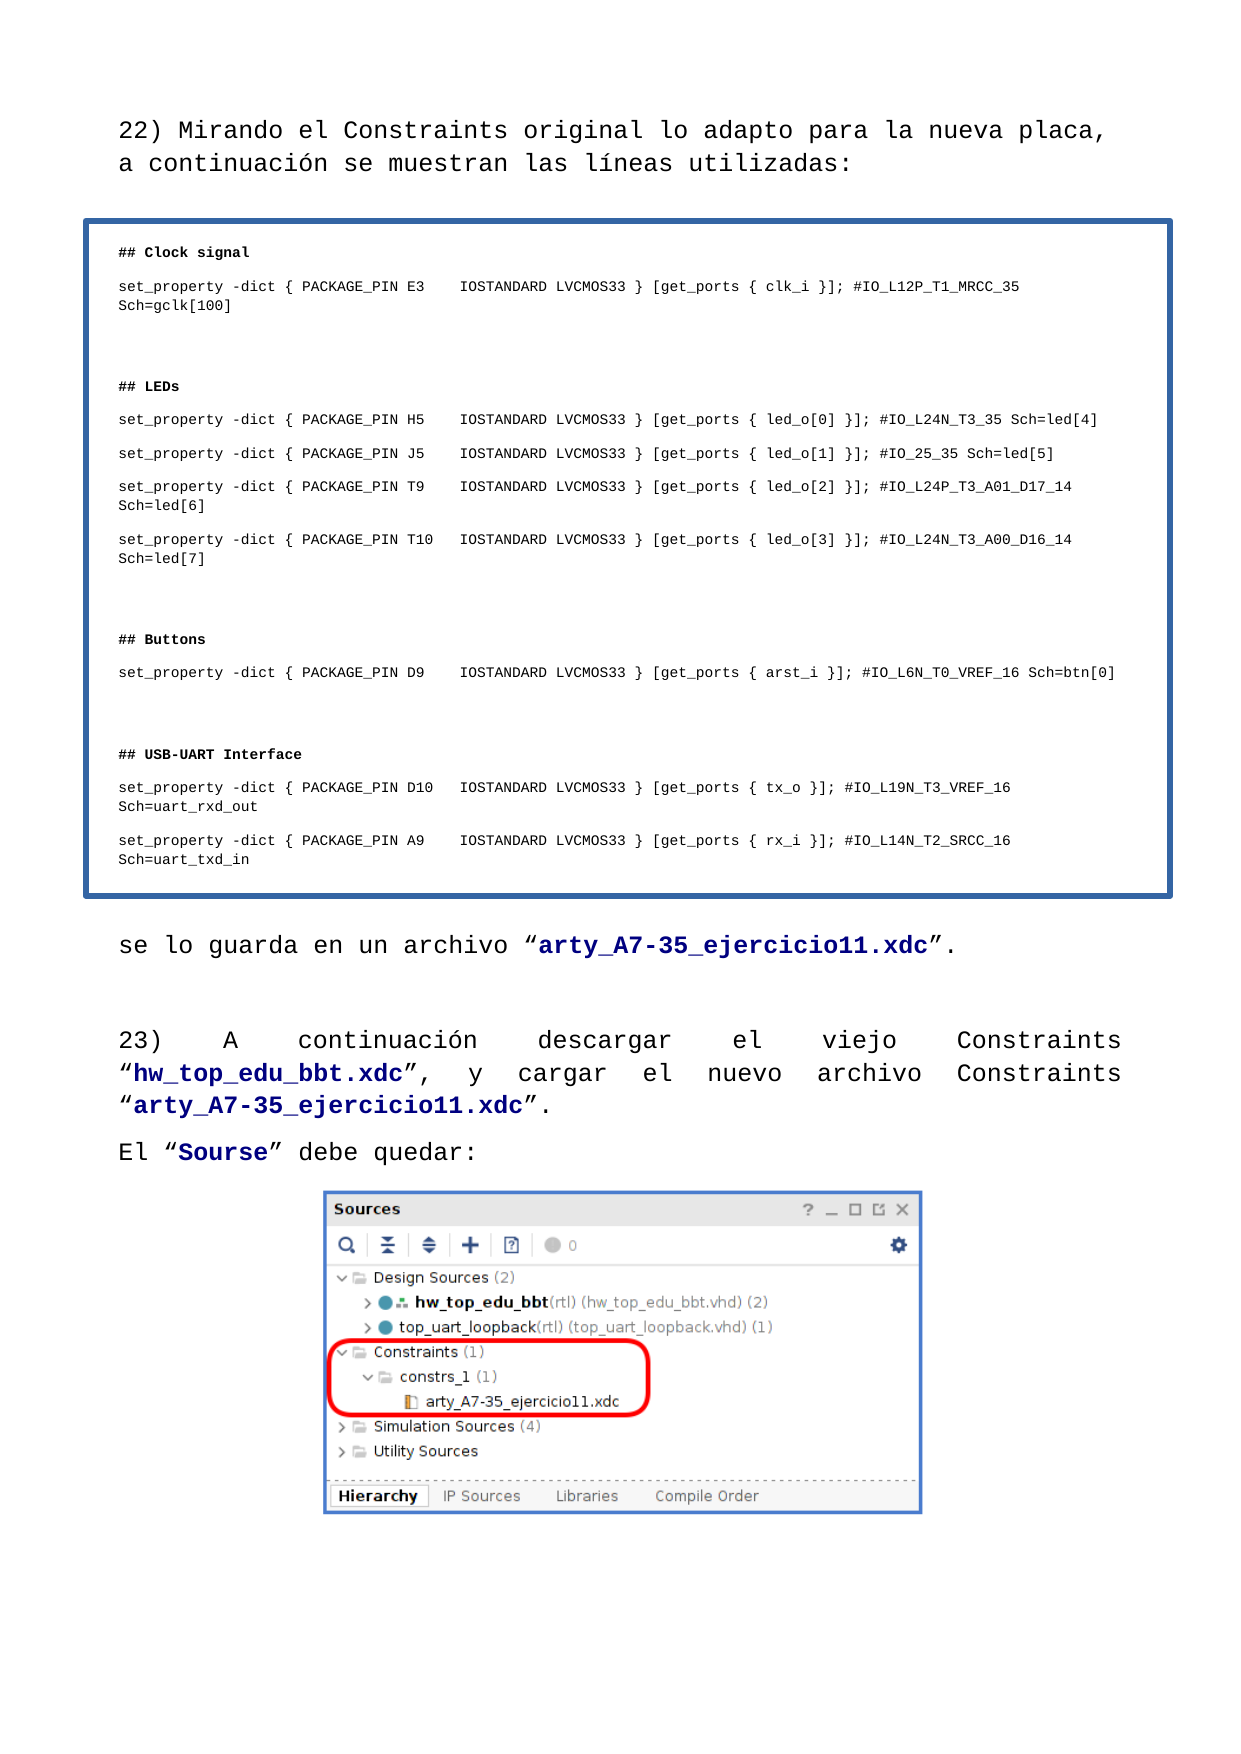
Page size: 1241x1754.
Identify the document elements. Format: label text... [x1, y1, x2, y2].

text ## USB-UART Interface [118, 747, 1122, 763]
picture [315, 1186, 926, 1519]
text ## Clock signal [118, 245, 1122, 262]
text set_property -dict { PACKAGE_PIN D9 IOSTANDARD LVCMOS33 } [get_ports { arst_i }]; #IO_L6N_T0_VREF_16 Sch=btn[0] [118, 666, 1122, 682]
text set_property -dict { PACKAGE_PIN J5 IOSTANDARD LVCMOS33 } [get_ports { led_o[1] }]; #IO_25_35 Sch=led[5] [118, 446, 1122, 463]
text set_property -dict { PACKAGE_PIN D10 IOSTANDARD LVCMOS33 } [get_ports { tx_o }]; #IO_L19N_T3_VREF_16 Sch=uart_rxd_out [118, 780, 1122, 816]
text 22) Mirando el Constraints original lo adapto para la nueva placa, a continuación se muestran las líneas utilizadas: [118, 118, 1122, 179]
text 23) A continuación descargar el viejo Constraints “hw_top_edu_bbt.xdc”, y cargar el nuevo archivo Constraints “arty_A7-35_ejercicio11.xdc”. [118, 1028, 1122, 1121]
text set_property -dict { PACKAGE_PIN H5 IOSTANDARD LVCMOS33 } [get_ports { led_o[0] }]; #IO_L24N_T3_35 Sch=led[4] [118, 412, 1122, 429]
text ## LEDs [118, 379, 1122, 396]
text ## Buttons [118, 632, 1122, 649]
text se lo guarda en un archivo “arty_A7-35_ejercicio11.xdc”. [118, 933, 1122, 961]
text set_property -dict { PACKAGE_PIN E3 IOSTANDARD LVCMOS33 } [get_ports { clk_i }]; #IO_L12P_T1_MRCC_35 Sch=gclk[100] [118, 279, 1122, 314]
text set_property -dict { PACKAGE_PIN T10 IOSTANDARD LVCMOS33 } [get_ports { led_o[3] }]; #IO_L24N_T3_A00_D16_14 Sch=led[7] [118, 532, 1122, 568]
text El “Sourse” debe quedar: [118, 1140, 1122, 1168]
text set_property -dict { PACKAGE_PIN T9 IOSTANDARD LVCMOS33 } [get_ports { led_o[2] }]; #IO_L24P_T3_A01_D17_14 Sch=led[6] [118, 479, 1122, 515]
text set_property -dict { PACKAGE_PIN A9 IOSTANDARD LVCMOS33 } [get_ports { rx_i }]; #IO_L14N_T2_SRCC_16 Sch=uart_txd_in [118, 833, 1122, 868]
